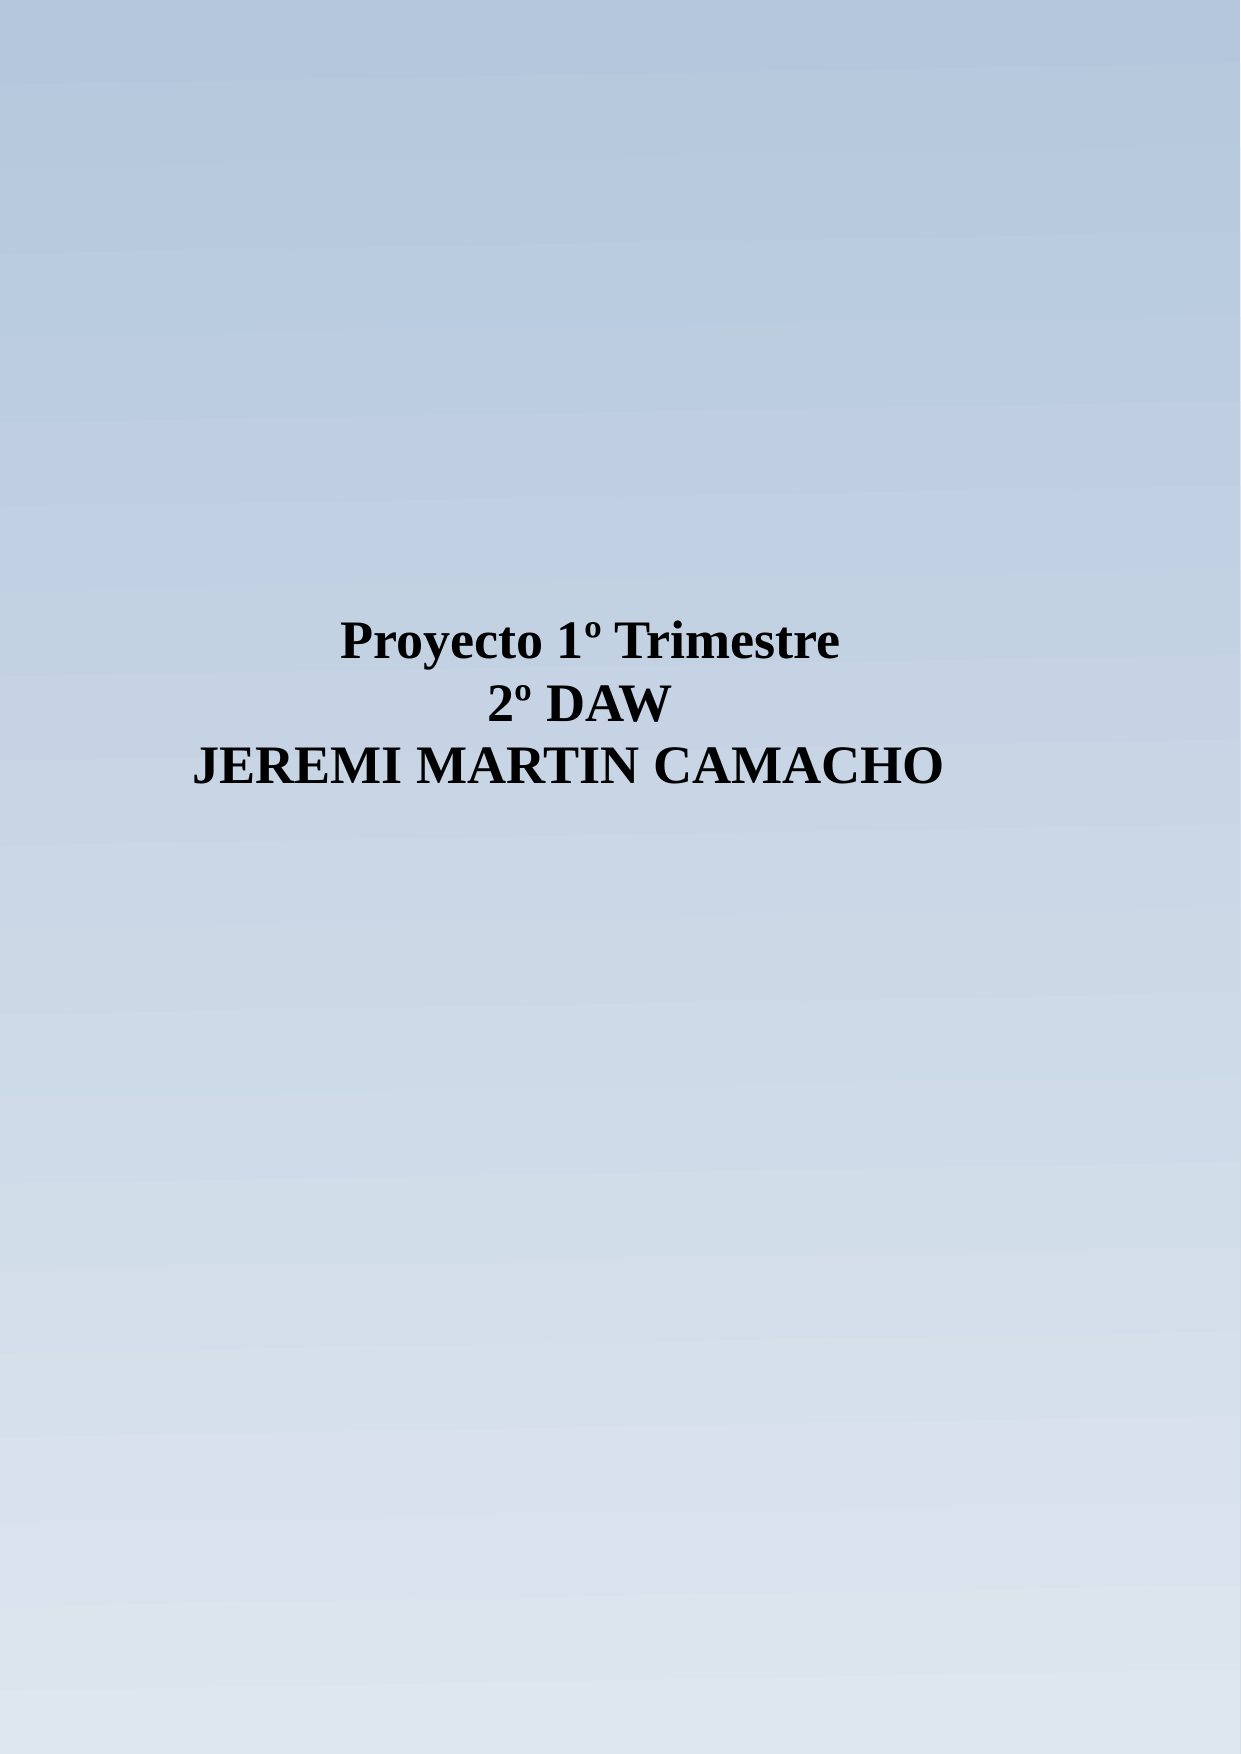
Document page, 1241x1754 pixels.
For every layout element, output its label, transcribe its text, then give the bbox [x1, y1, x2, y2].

text JEREMI MARTIN CAMACHO [118, 733, 1122, 795]
text Proyecto 1º Trimestre [118, 608, 1122, 671]
text 2º DAW [118, 671, 1122, 733]
